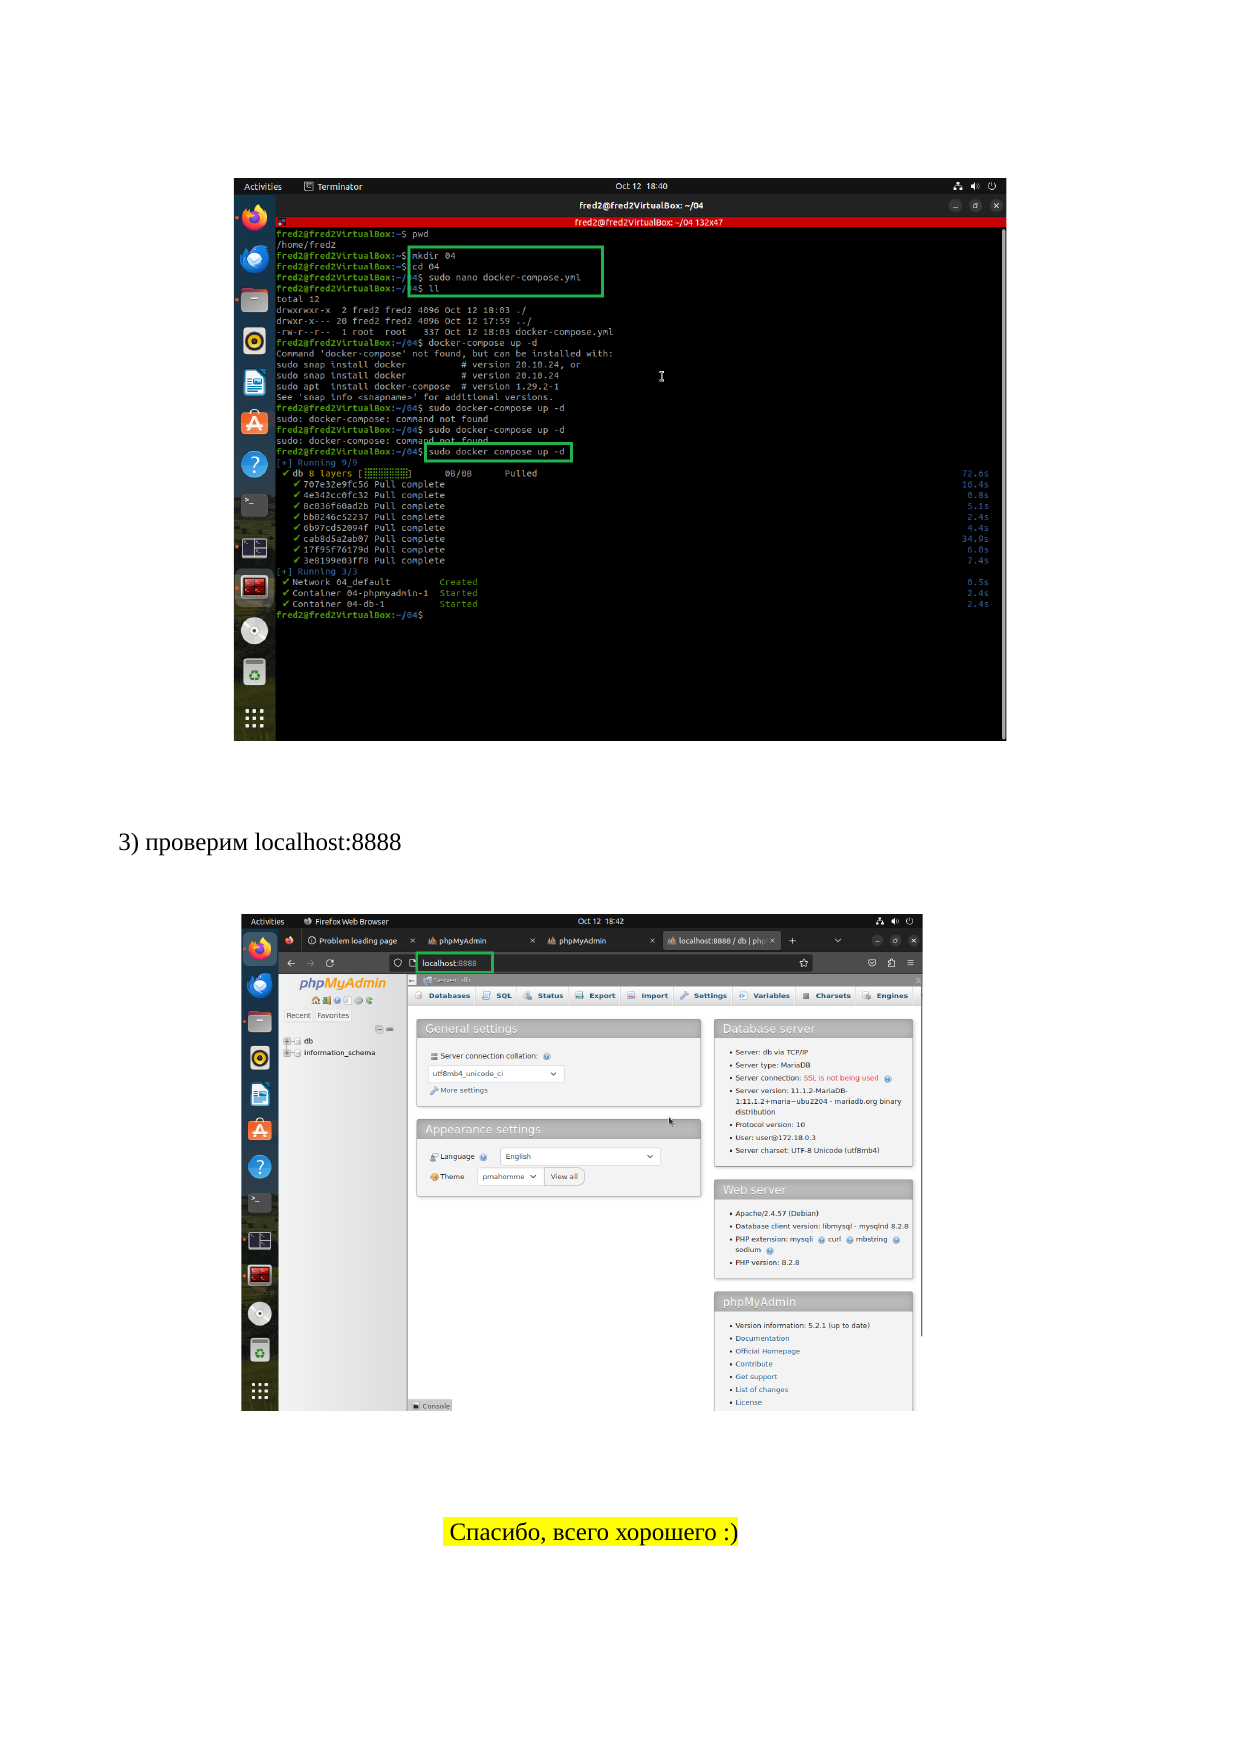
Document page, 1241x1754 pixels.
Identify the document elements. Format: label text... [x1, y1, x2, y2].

picture [241, 914, 923, 1411]
text Спасибо, всего хорошего :) [118, 1517, 1122, 1546]
picture [233, 178, 1007, 741]
text 3) проверим localhost:8888 [118, 827, 1122, 856]
